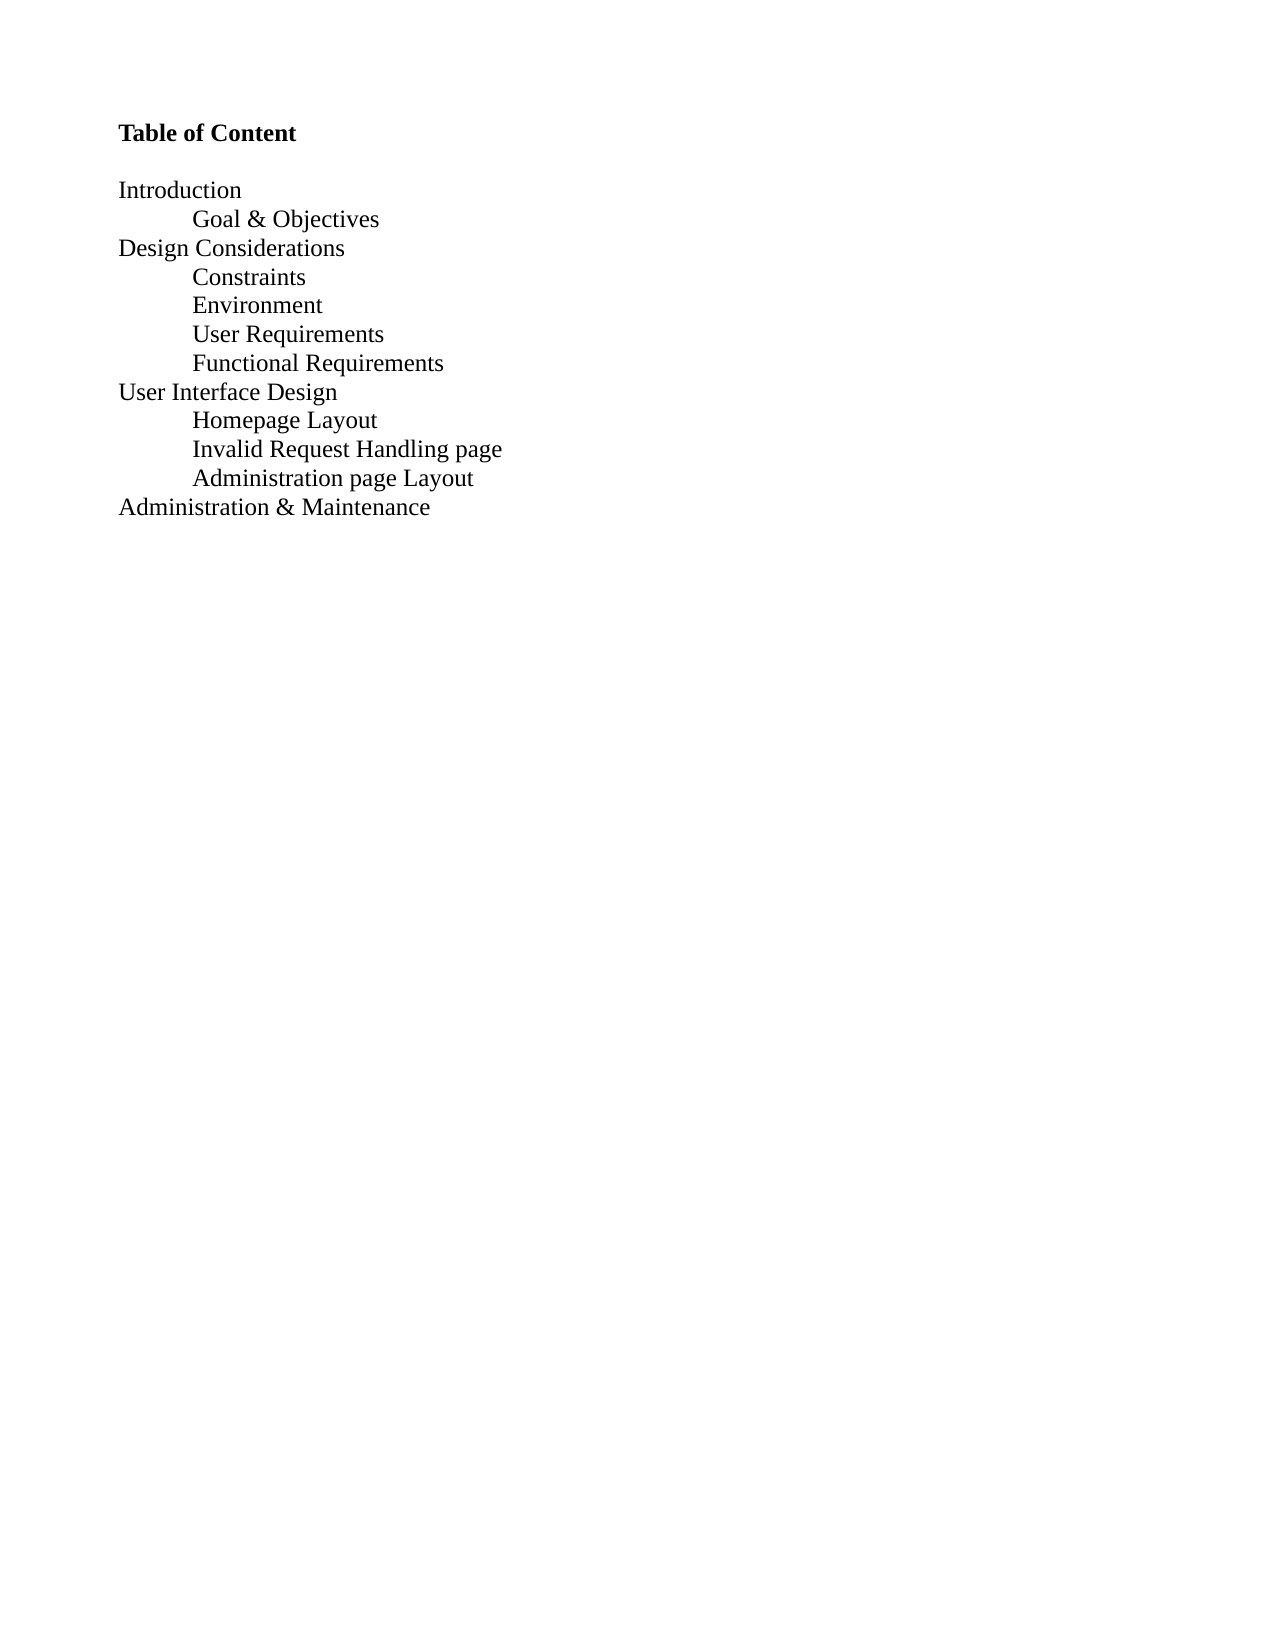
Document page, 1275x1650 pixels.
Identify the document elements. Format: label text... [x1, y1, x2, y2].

text Administration & Maintenance [118, 492, 1157, 521]
text Table of Content [118, 118, 1157, 147]
text Environment [118, 291, 1157, 319]
text Administration page Layout [118, 463, 1157, 492]
text Functional Requirements [118, 348, 1157, 377]
text Goal & Objectives [118, 204, 1157, 233]
text User Requirements [118, 319, 1157, 348]
text Introduction [118, 176, 1157, 204]
text Constraints [118, 262, 1157, 291]
text User Interface Design [118, 377, 1157, 406]
text Design Considerations [118, 233, 1157, 262]
text Invalid Request Handling page [118, 434, 1157, 463]
text Homepage Layout [118, 406, 1157, 434]
